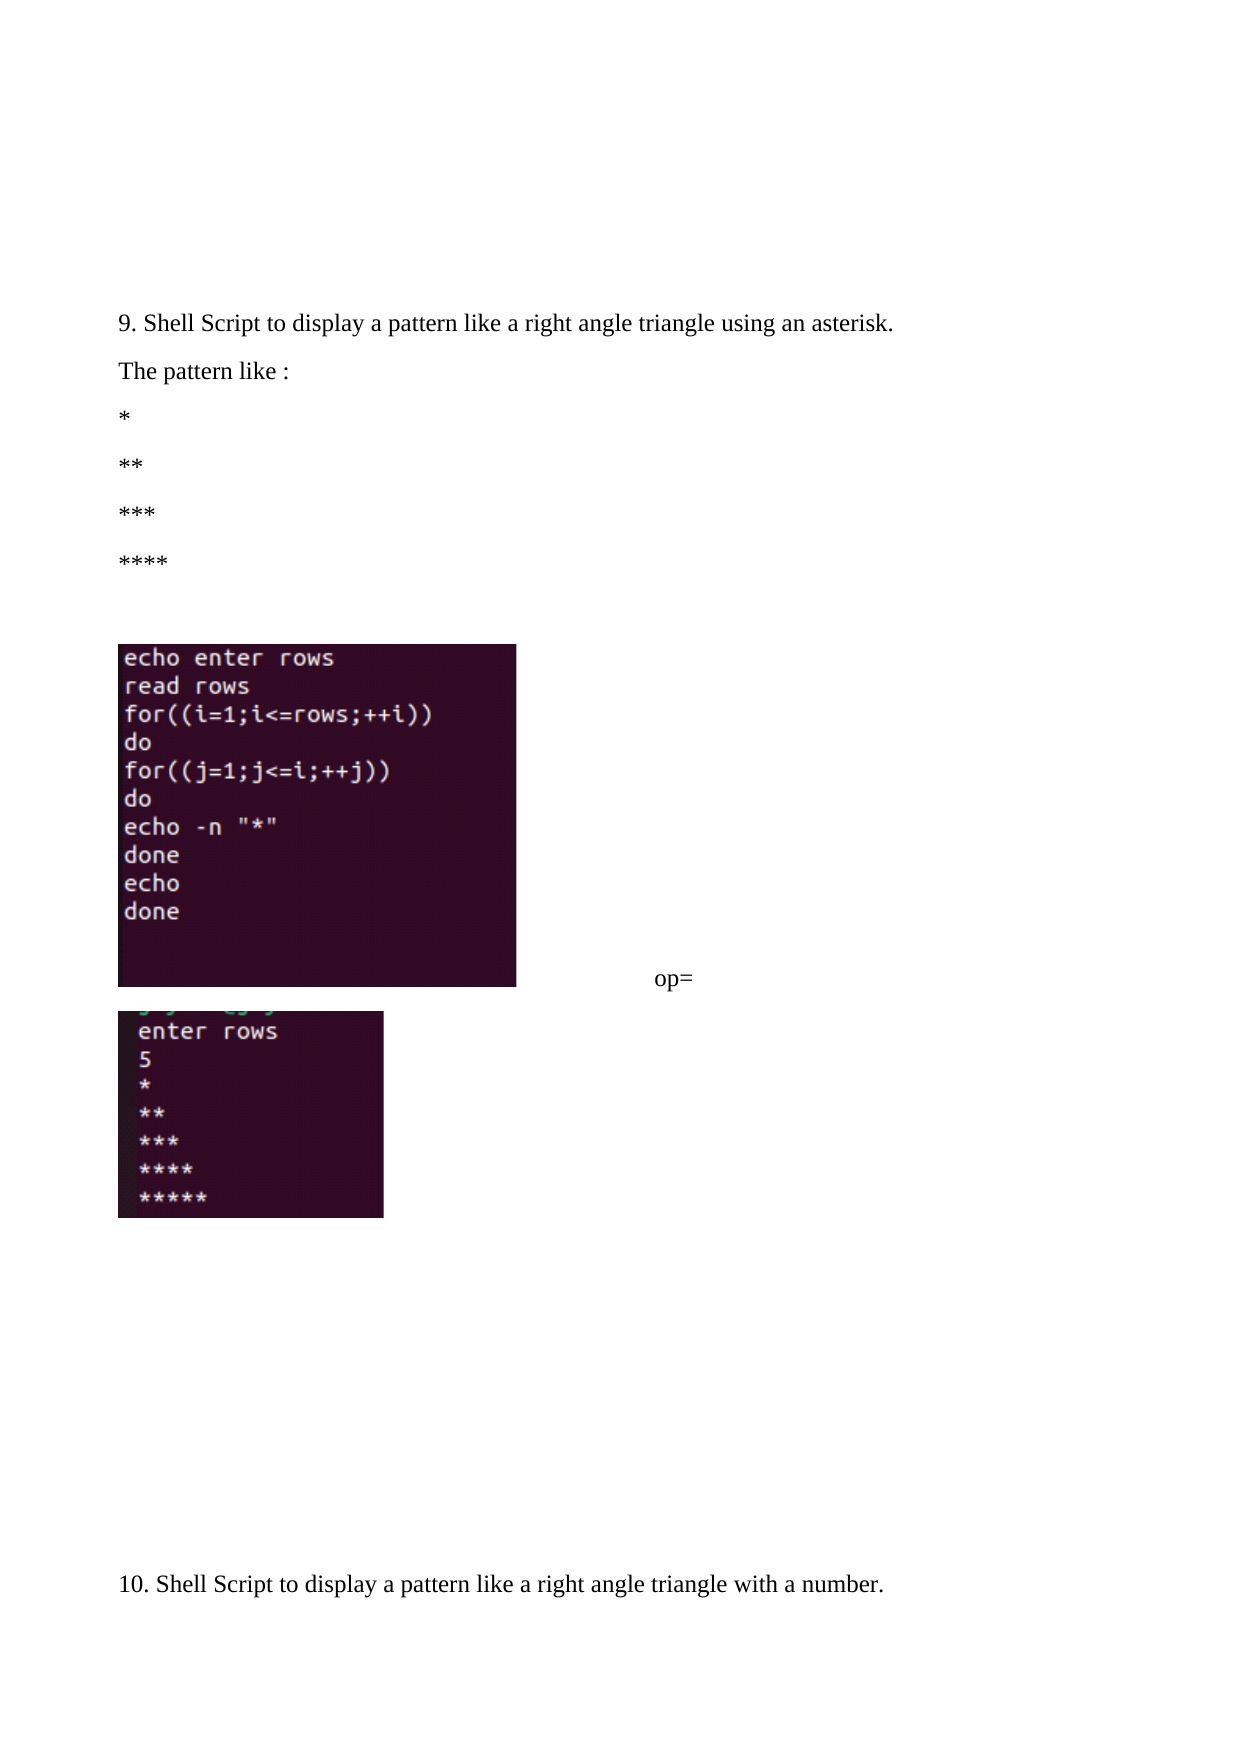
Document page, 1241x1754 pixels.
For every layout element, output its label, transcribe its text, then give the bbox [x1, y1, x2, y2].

text 9. Shell Script to display a pattern like a right angle triangle using an asterisk. [118, 308, 1122, 336]
text ** [118, 452, 1122, 481]
text *** [118, 501, 1122, 529]
text op= [118, 644, 1122, 992]
text **** [118, 549, 1122, 578]
text 10. Shell Script to display a pattern like a right angle triangle with a number. [118, 1569, 1122, 1598]
text * [118, 404, 1122, 433]
text The pattern like : [118, 356, 1122, 385]
